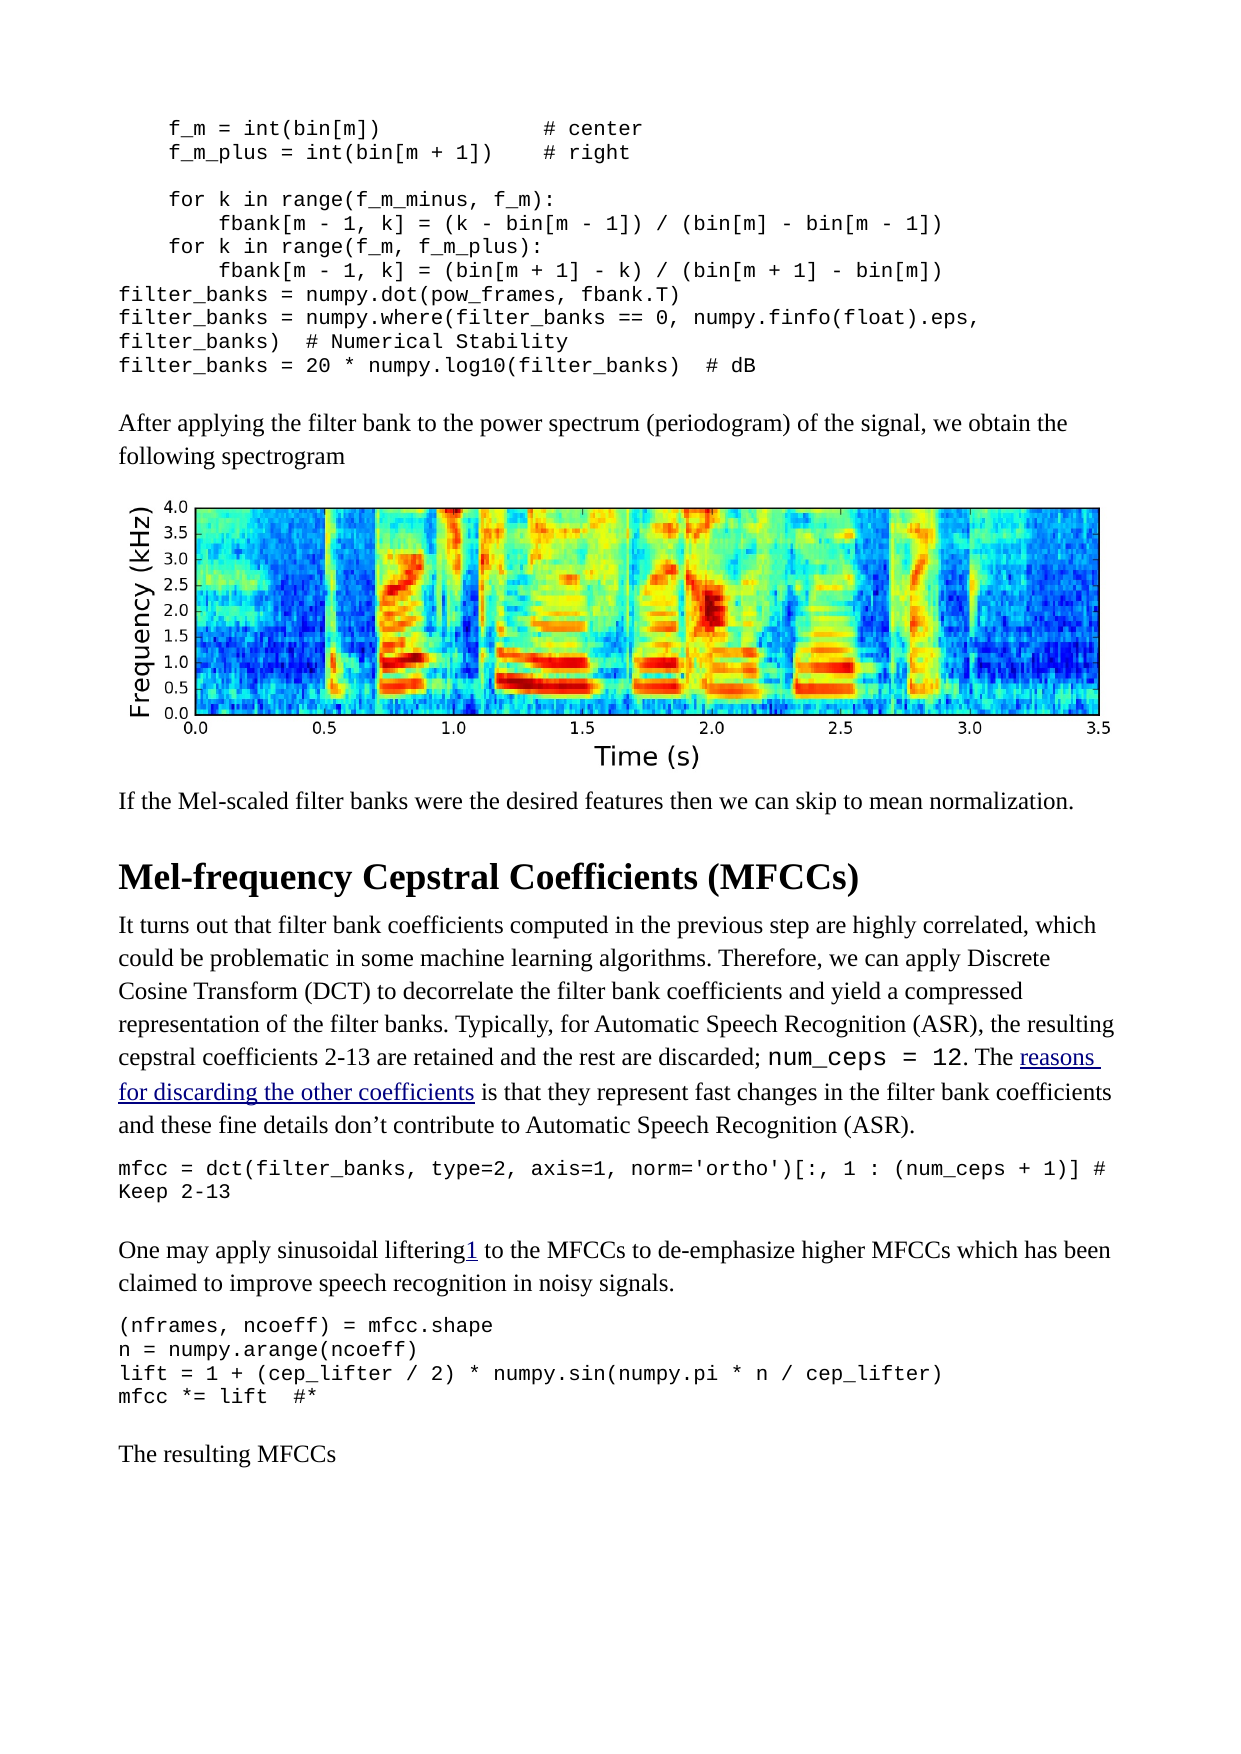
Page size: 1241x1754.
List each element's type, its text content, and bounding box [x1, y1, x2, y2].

subtitle Mel-frequency Cepstral Coefficients (MFCCs) [118, 854, 1122, 898]
text If the Mel-scaled filter banks were the desired features then we can skip to mean normalization. [118, 782, 1122, 815]
text lift = 1 + (cep_lifter / 2) * numpy.sin(numpy.pi * n / cep_lifter) [118, 1363, 1122, 1386]
text for k in range(f_m_minus, f_m): [118, 189, 1122, 213]
text mfcc = dct(filter_banks, type=2, axis=1, norm='ortho')[:, 1 : (num_ceps + 1)] # Keep 2-13 [118, 1158, 1122, 1205]
text One may apply sinusoidal liftering1 to the MFCCs to de-emphasize higher MFCCs which has been claimed to improve speech recognition in noisy signals. [118, 1235, 1122, 1296]
text The resulting MFCCs [118, 1439, 1122, 1468]
text filter_banks = numpy.where(filter_banks == 0, numpy.finfo(float).eps, filter_banks) # Numerical Stability [118, 307, 1122, 354]
text filter_banks = 20 * numpy.log10(filter_banks) # dB [118, 354, 1122, 378]
text (nframes, ncoeff) = mfcc.shape [118, 1315, 1122, 1339]
picture [118, 488, 1123, 782]
text mfcc *= lift #* [118, 1386, 1122, 1410]
text After applying the filter bank to the power spectrum (periodogram) of the signal, we obtain the following spectrogram [118, 408, 1122, 469]
text n = numpy.arange(ncoeff) [118, 1339, 1122, 1363]
text for k in range(f_m, f_m_plus): [118, 236, 1122, 260]
text fbank[m - 1, k] = (bin[m + 1] - k) / (bin[m + 1] - bin[m]) [118, 260, 1122, 284]
text f_m_plus = int(bin[m + 1]) # right [118, 142, 1122, 165]
text It turns out that filter bank coefficients computed in the previous step are highly correlated, which could be problematic in some machine learning algorithms. Therefore, we can apply Discrete Cosine Transform (DCT) to decorrelate the filter bank coefficients and yield a compressed representation of the filter banks. Typically, for Automatic Speech Recognition (ASR), the resulting cepstral coefficients 2-13 are retained and the rest are discarded; num_ceps = 12. The reasons for discarding the other coefficients is that they represent fast changes in the filter bank coefficients and these fine details don’t contribute to Automatic Speech Recognition (ASR). [118, 910, 1122, 1139]
text fbank[m - 1, k] = (k - bin[m - 1]) / (bin[m] - bin[m - 1]) [118, 213, 1122, 236]
text filter_banks = numpy.dot(pow_frames, fbank.T) [118, 284, 1122, 307]
text f_m = int(bin[m]) # center [118, 118, 1122, 142]
